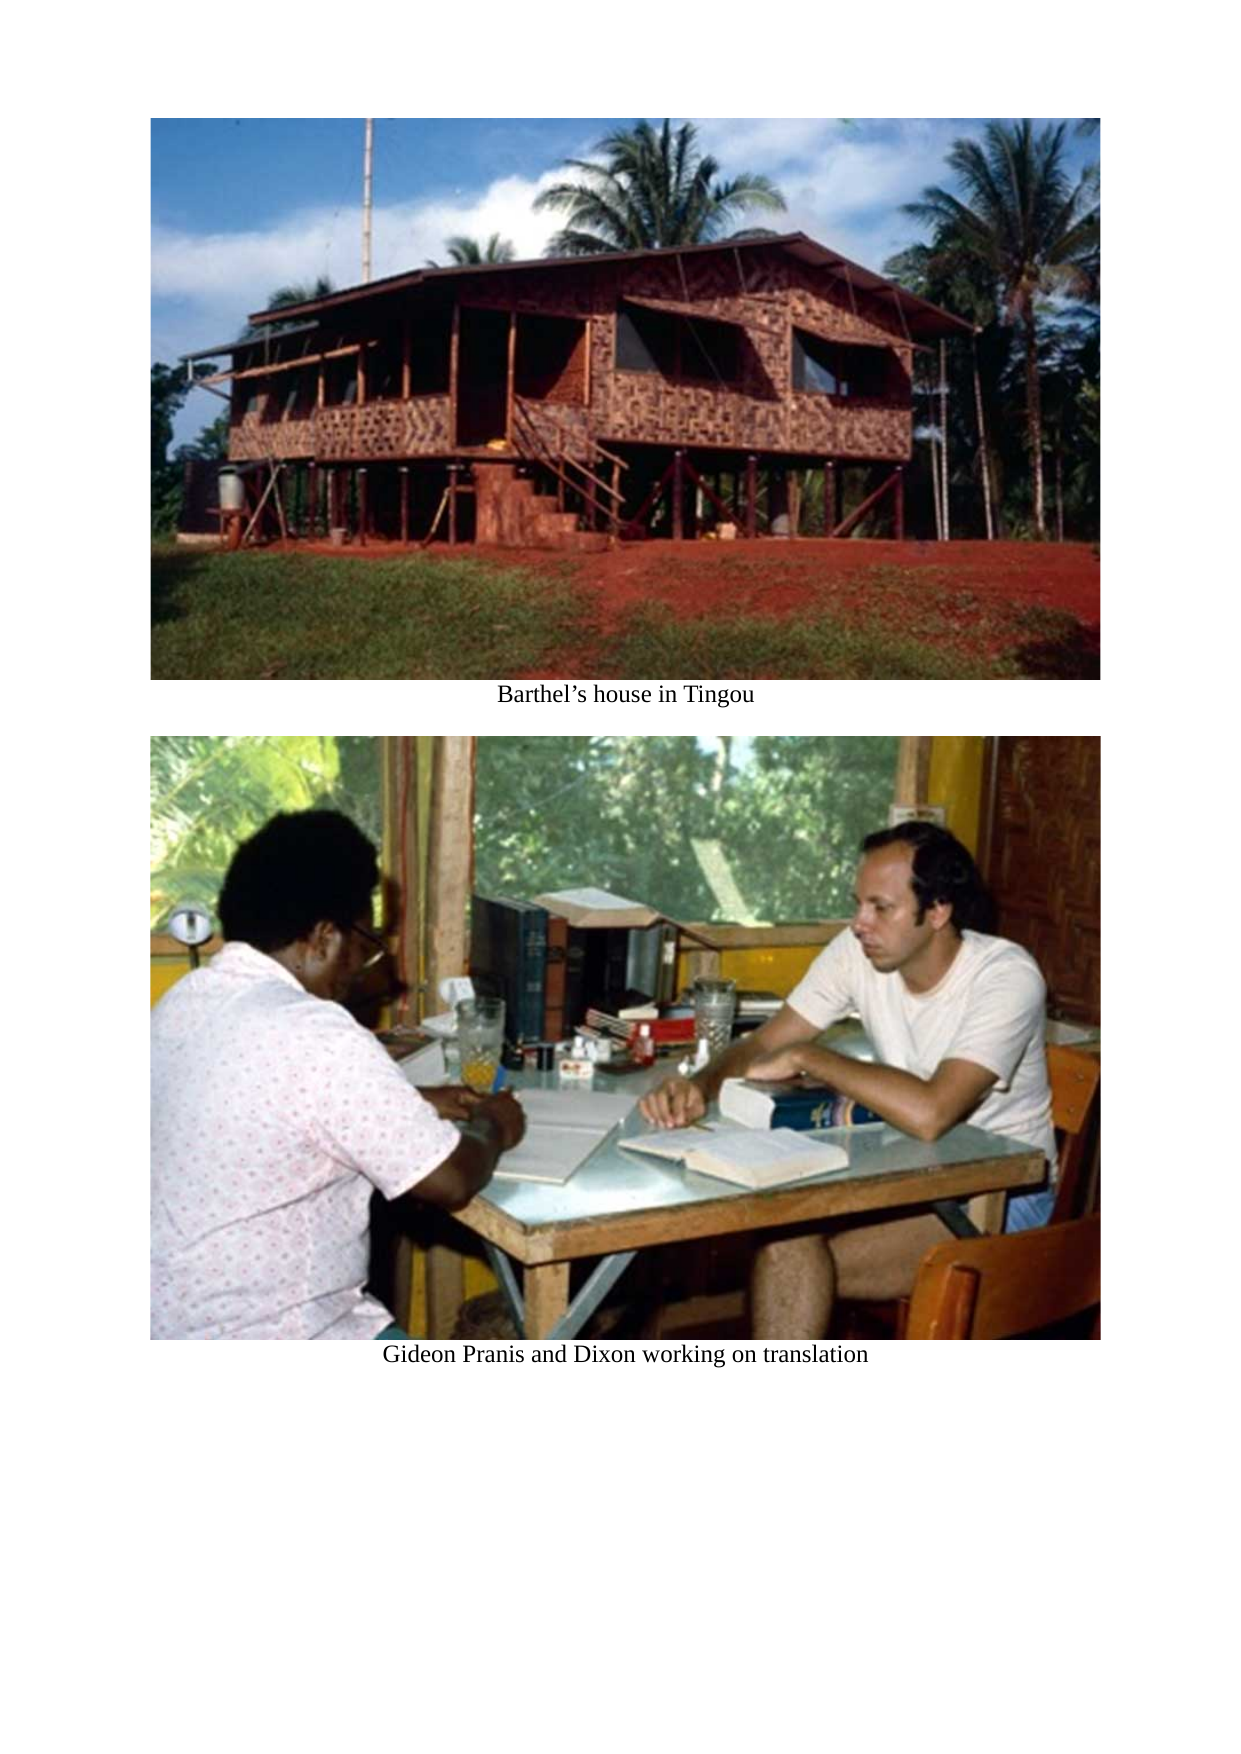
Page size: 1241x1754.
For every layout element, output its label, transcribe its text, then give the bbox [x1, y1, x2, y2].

table_header [1101, 119, 1113, 679]
table_header [1101, 737, 1113, 1339]
table_cell Gideon Pranis and Dixon working on translation [138, 1340, 1113, 1368]
picture [150, 736, 1101, 1340]
table_cell Barthel’s house in Tingou [138, 679, 1113, 708]
picture [150, 118, 1101, 680]
table_header [138, 119, 150, 679]
table_header [138, 737, 150, 1339]
